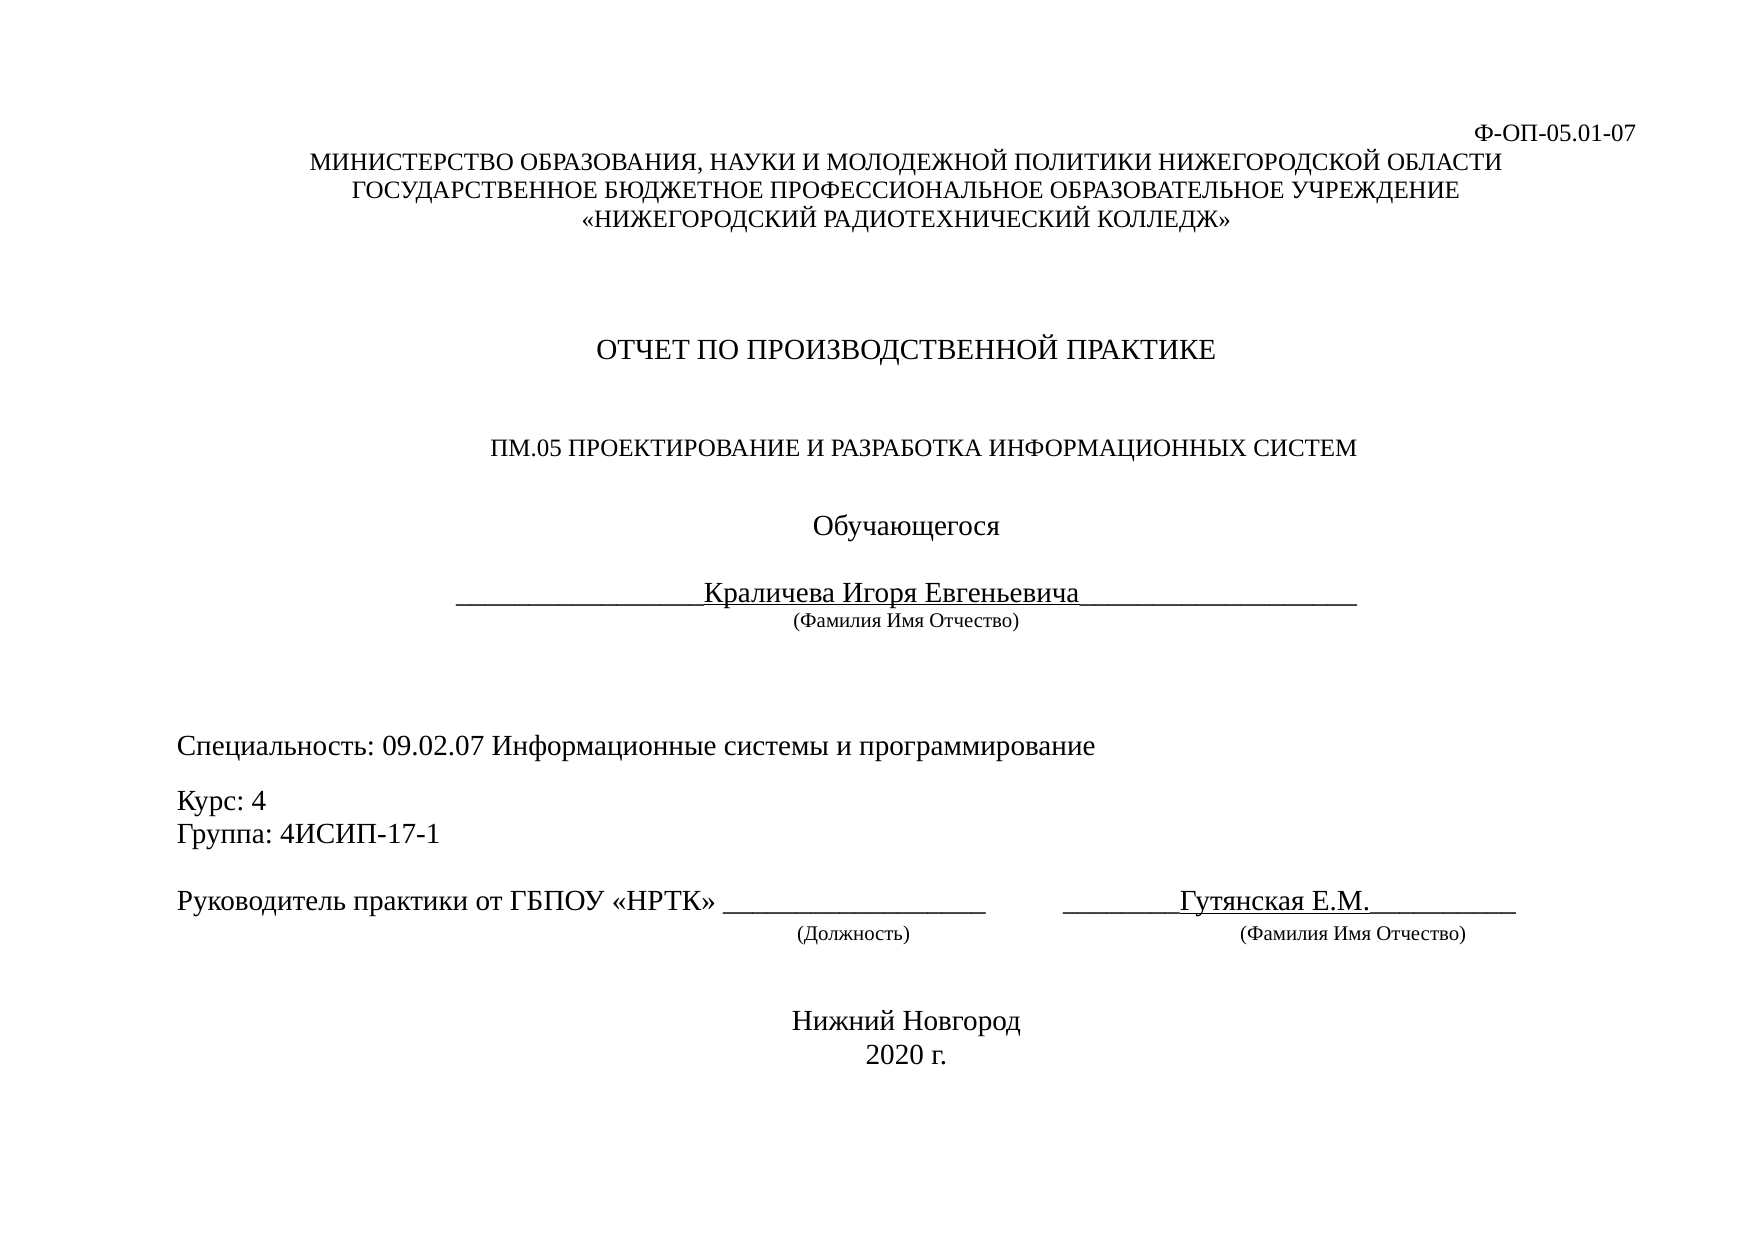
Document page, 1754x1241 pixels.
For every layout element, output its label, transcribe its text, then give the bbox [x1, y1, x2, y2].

text Руководитель практики от ГБПОУ «НРТК» __________________ ________Гутянская Е.М.__________ [177, 883, 1636, 917]
text «НИЖЕГОРОДСКИЙ РАДИОТЕХНИЧЕСКИЙ КОЛЛЕДЖ» [177, 204, 1636, 233]
text _________________Краличева Игоря Евгеньевича___________________ [177, 575, 1636, 608]
list ПМ.05 ПРОЕКТИРОВАНИЕ И РАЗРАБОТКА ИНФОРМАЦИОННЫХ СИСТЕМ [177, 433, 1671, 462]
text 2020 г. [177, 1037, 1636, 1070]
text МИНИСТЕРСТВО ОБРАЗОВАНИЯ, НАУКИ И МОЛОДЕЖНОЙ ПОЛИТИКИ НИЖЕГОРОДСКОЙ ОБЛАСТИ [177, 147, 1636, 176]
text (Фамилия Имя Отчество) [177, 608, 1636, 632]
text Специальность: 09.02.07 Информационные системы и программирование [177, 728, 1636, 762]
text Нижний Новгород [177, 1003, 1636, 1037]
text ОТЧЕТ ПО ПРОИЗВОДСТВЕННОЙ ПРАКТИКЕ [177, 332, 1636, 366]
text Курс: 4 [177, 783, 1636, 816]
text Ф-ОП-05.01-07 [177, 118, 1636, 147]
text Группа: 4ИСИП-17-1 [177, 816, 1636, 850]
text Обучающегося [177, 508, 1636, 541]
text (Должность) (Фамилия Имя Отчество) [797, 917, 1636, 946]
text ГОСУДАРСТВЕННОЕ БЮДЖЕТНОЕ ПРОФЕССИОНАЛЬНОЕ ОБРАЗОВАТЕЛЬНОЕ УЧРЕЖДЕНИЕ [177, 176, 1636, 204]
